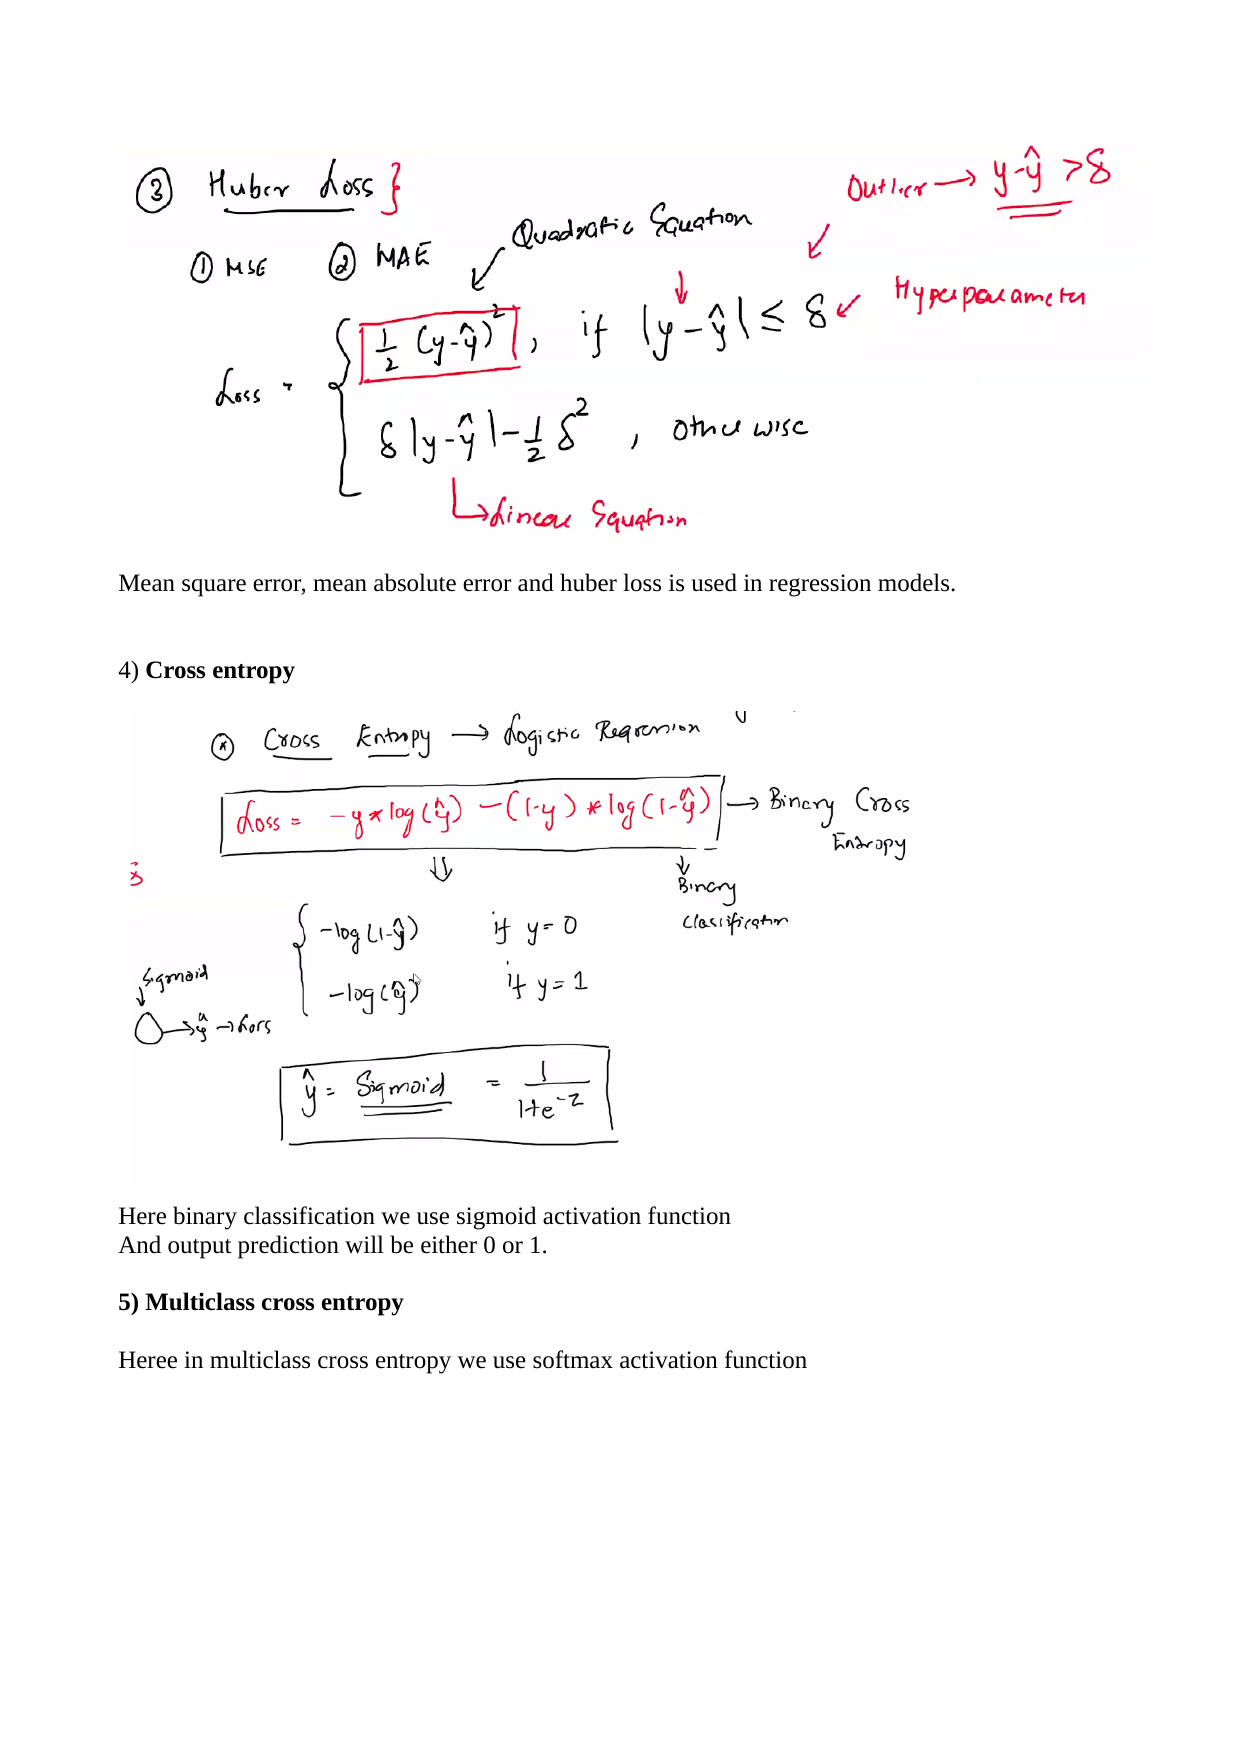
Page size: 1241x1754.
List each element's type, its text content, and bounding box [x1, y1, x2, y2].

text Mean square error, mean absolute error and huber loss is used in regression models. [118, 118, 1122, 597]
text 5) Multiclass cross entropy [118, 1287, 1122, 1316]
picture [130, 711, 724, 1191]
text And output prediction will be either 0 or 1. [118, 1230, 1122, 1258]
text Heree in multiclass cross entropy we use softmax activation function [118, 1345, 1122, 1373]
text 4) Cross entropy [118, 655, 1122, 683]
text Here binary classification we use sigmoid activation function [118, 1201, 1122, 1230]
picture [733, 140, 1148, 569]
